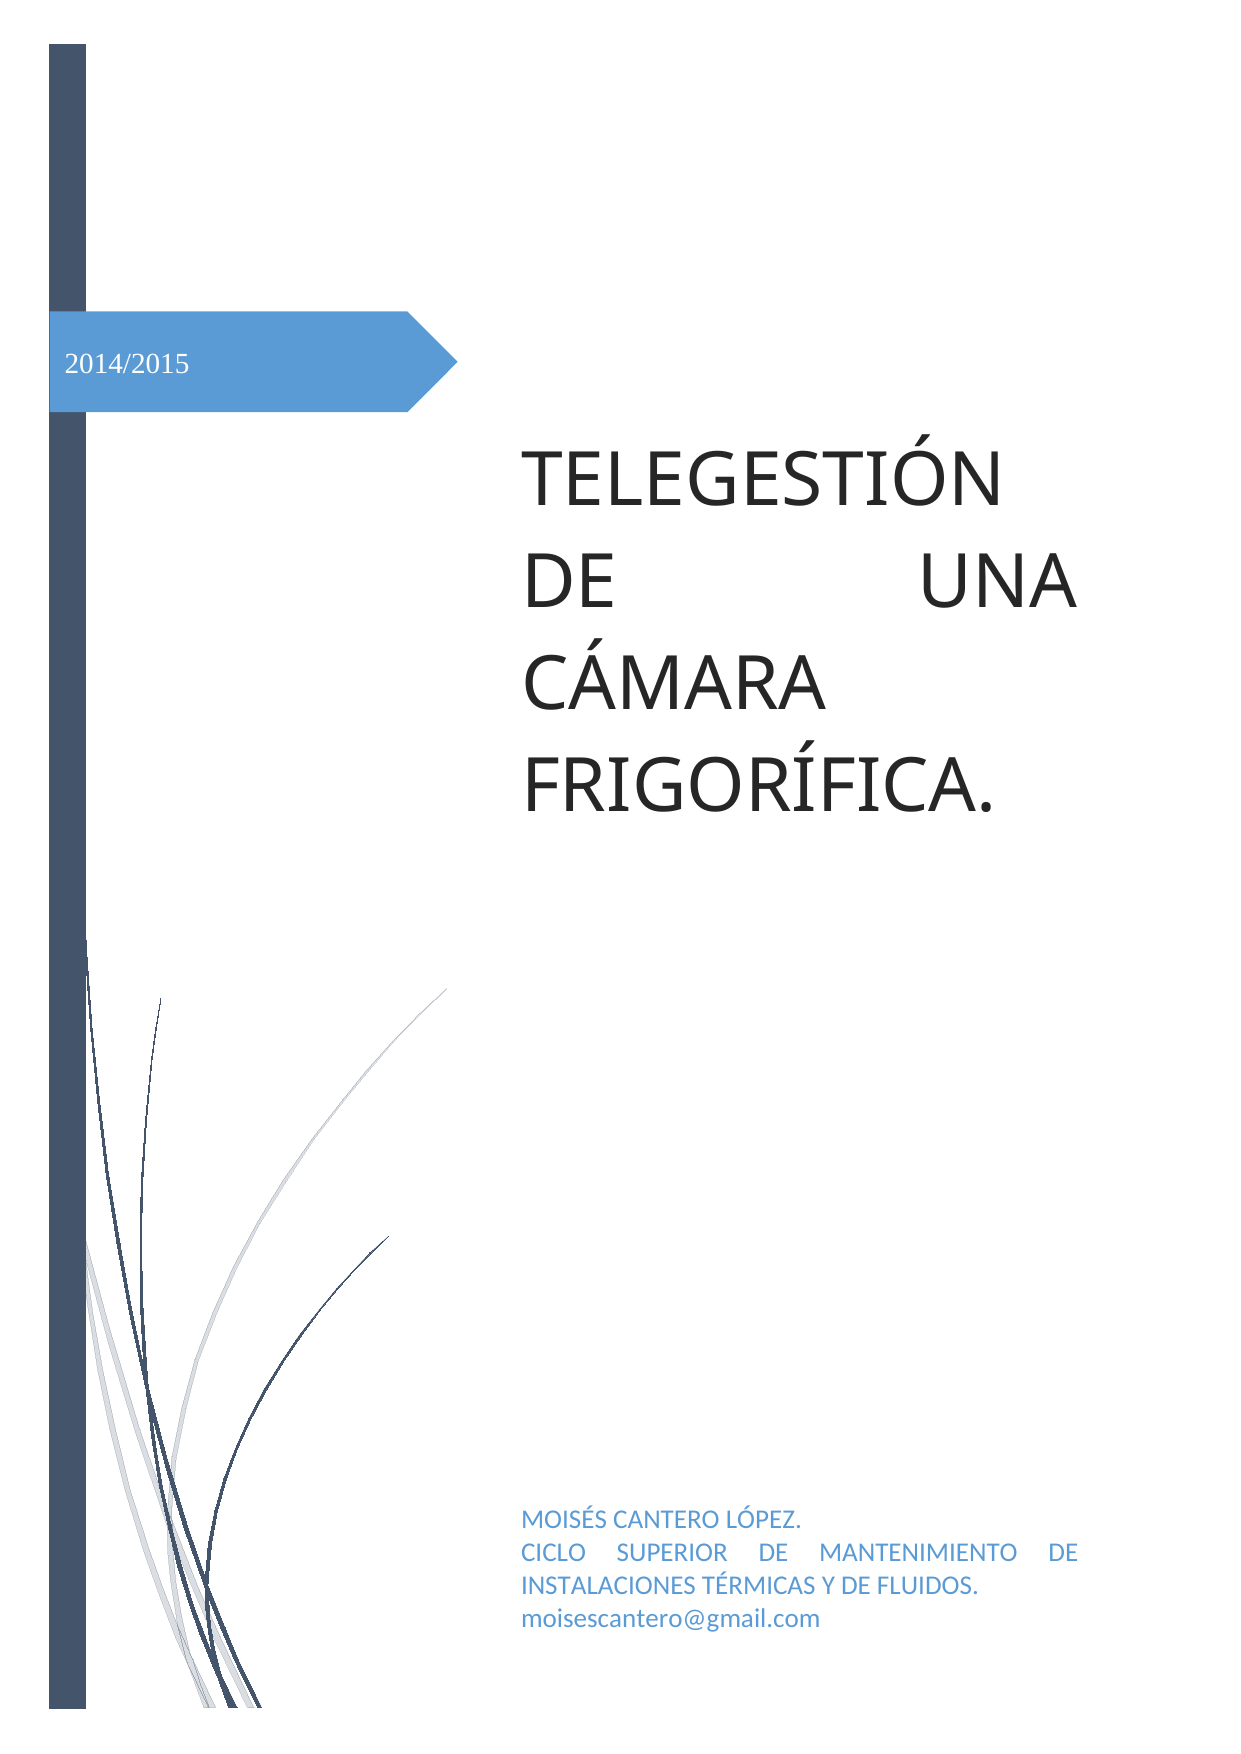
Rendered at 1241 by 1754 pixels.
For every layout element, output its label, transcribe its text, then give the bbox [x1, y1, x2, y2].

text MOISÉS CANTERO LÓPEZ. [521, 1502, 1079, 1535]
text TELEGESTIÓN DE UNA CÁMARA FRIGORÍFICA. [521, 425, 1078, 834]
text CICLO SUPERIOR DE MANTENIMIENTO DE INSTALACIONES TÉRMICAS Y DE FLUIDOS. [521, 1535, 1079, 1601]
text moisescantero@gmail.com [521, 1601, 1079, 1634]
